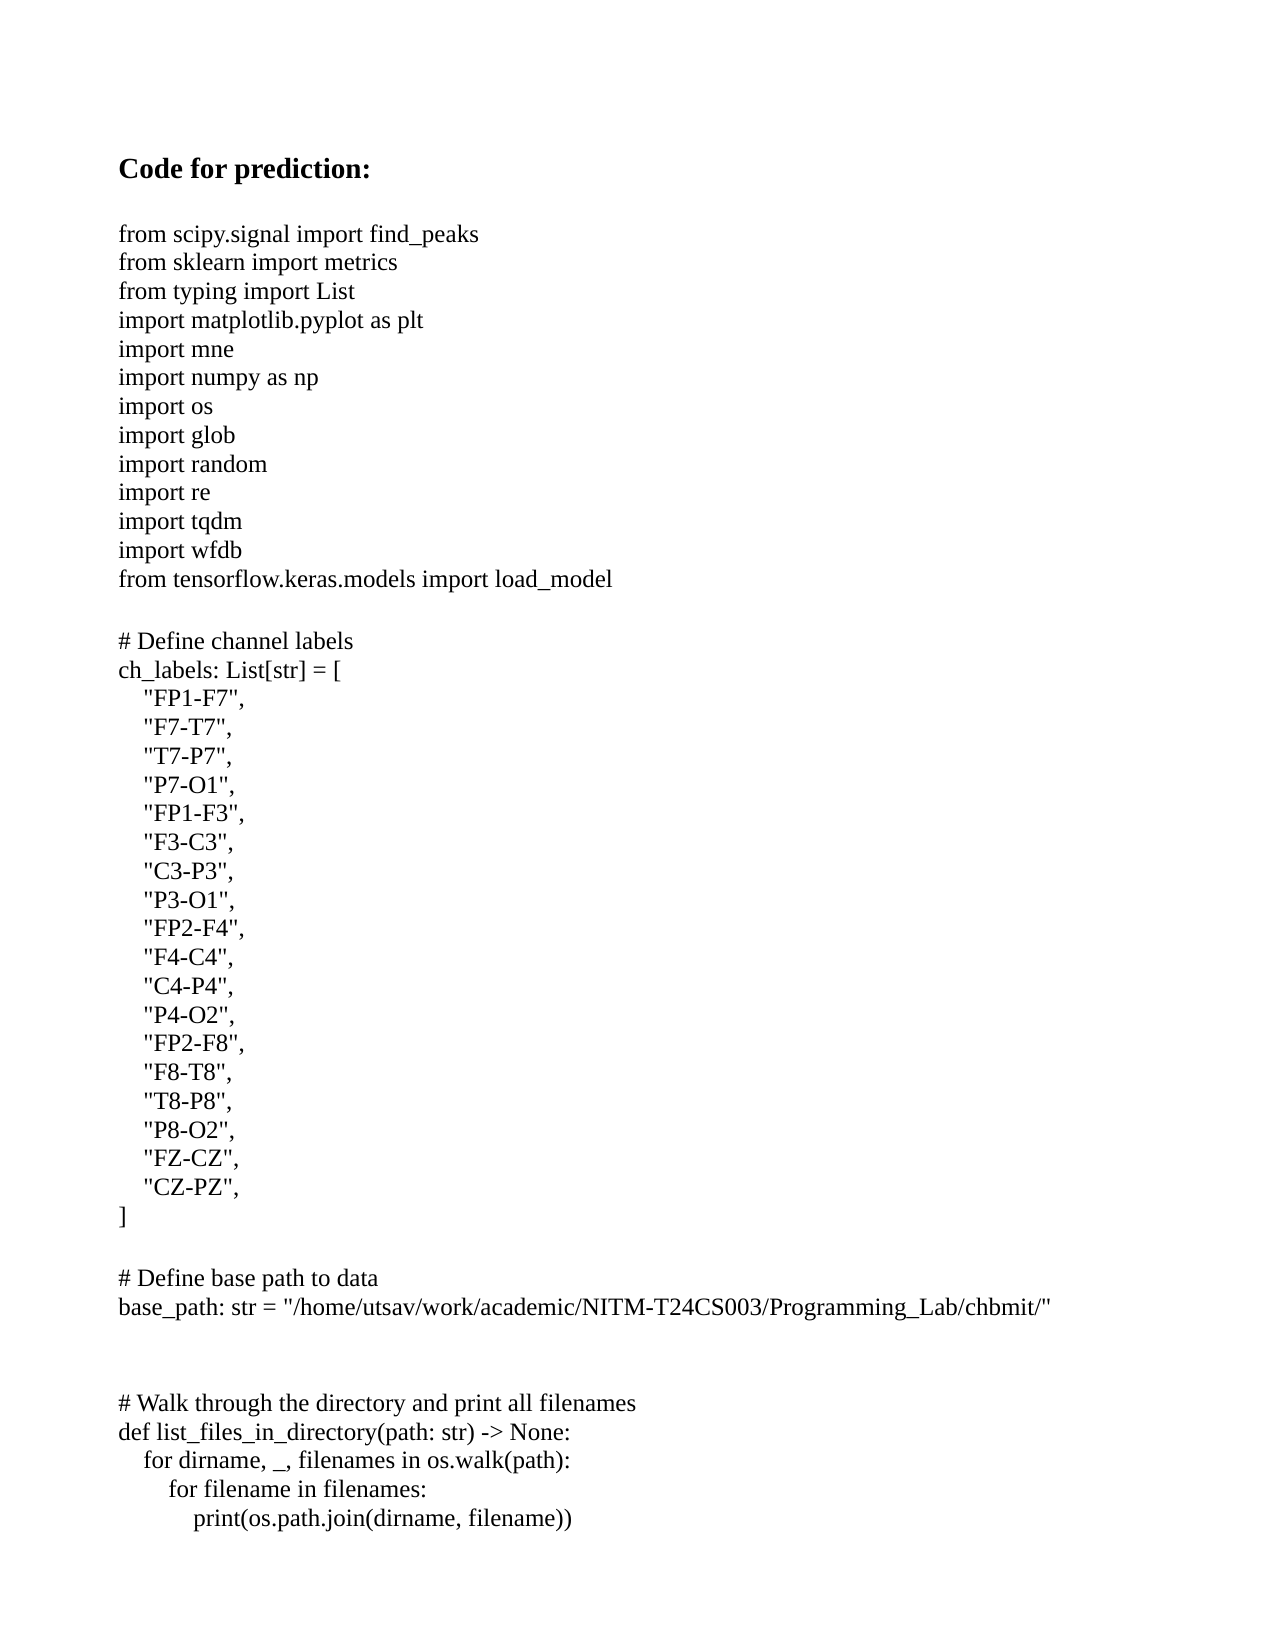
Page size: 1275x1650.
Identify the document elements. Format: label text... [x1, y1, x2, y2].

text def list_files_in_directory(path: str) -> None: [118, 1417, 1157, 1445]
text "F4-C4", [118, 942, 1157, 971]
text "FP1-F7", [118, 683, 1157, 712]
text # Define base path to data [118, 1263, 1157, 1292]
text "T8-P8", [118, 1086, 1157, 1115]
text "C3-P3", [118, 856, 1157, 885]
text ch_labels: List[str] = [ [118, 655, 1157, 683]
text from sklearn import metrics [118, 247, 1157, 276]
text "P8-O2", [118, 1115, 1157, 1143]
text "T7-P7", [118, 741, 1157, 770]
text "F3-C3", [118, 827, 1157, 856]
text ] [118, 1201, 1157, 1230]
text import os [118, 391, 1157, 420]
text "FP1-F3", [118, 798, 1157, 827]
text print(os.path.join(dirname, filename)) [118, 1503, 1157, 1532]
text import glob [118, 420, 1157, 449]
text "FP2-F8", [118, 1028, 1157, 1057]
text base_path: str = "/home/utsav/work/academic/NITM-T24CS003/Programming_Lab/chbmit/" [118, 1292, 1157, 1321]
text import mne [118, 334, 1157, 362]
text import random [118, 449, 1157, 477]
text "P4-O2", [118, 1000, 1157, 1028]
text import tqdm [118, 506, 1157, 535]
text "C4-P4", [118, 971, 1157, 1000]
text "FZ-CZ", [118, 1143, 1157, 1172]
text "F7-T7", [118, 712, 1157, 741]
text import matplotlib.pyplot as plt [118, 305, 1157, 334]
text from typing import List [118, 276, 1157, 305]
text import numpy as np [118, 362, 1157, 391]
text for dirname, _, filenames in os.walk(path): [118, 1445, 1157, 1474]
text # Walk through the directory and print all filenames [118, 1388, 1157, 1417]
text import re [118, 477, 1157, 506]
text import wfdb [118, 535, 1157, 564]
text Code for prediction: from scipy.signal import find_peaks [118, 152, 1157, 247]
text for filename in filenames: [118, 1474, 1157, 1503]
text "P3-O1", [118, 885, 1157, 913]
text "P7-O1", [118, 770, 1157, 798]
text "F8-T8", [118, 1057, 1157, 1086]
text # Define channel labels [118, 626, 1157, 655]
text from tensorflow.keras.models import load_model [118, 564, 1157, 592]
text "CZ-PZ", [118, 1172, 1157, 1201]
text "FP2-F4", [118, 913, 1157, 942]
